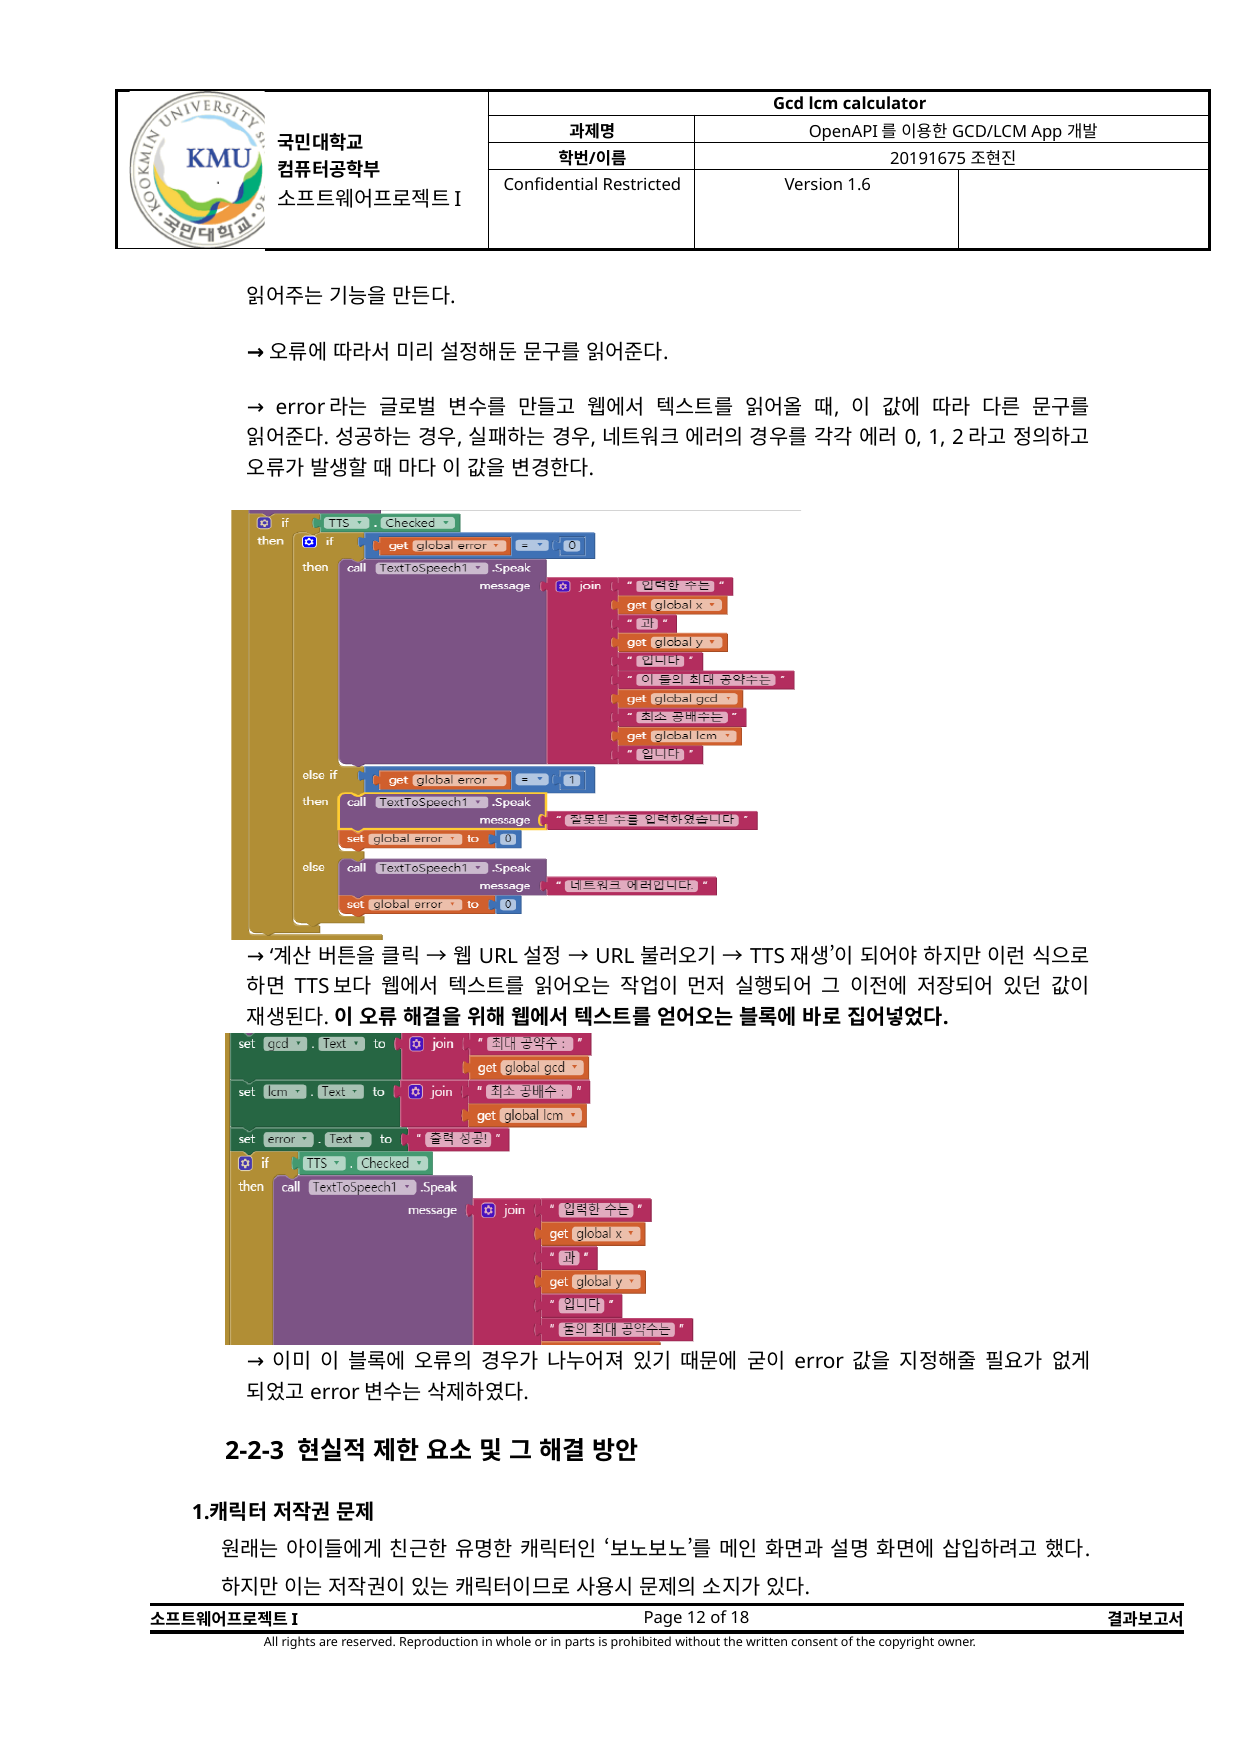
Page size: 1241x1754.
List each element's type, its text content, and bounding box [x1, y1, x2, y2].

text → 오류에 따라서 미리 설정해둔 문구를 읽어준다. [247, 335, 1090, 365]
text 2-2-3 현실적 제한 요소 및 그 해결 방안 [150, 1430, 1090, 1466]
text → ‘계산 버튼을 클릭 → 웹 URL 설정 → URL 불러오기 → TTS 재생’이 되어야 하지만 이런 식으로 하면 TTS보다 웹에서 텍스트를 읽어오는 작업이 먼저 실행되어 그 이전에 저장되어 있던 값이 재생된다. 이 오류 해결을 위해 웹에서 텍스트를 얻어오는 블록에 바로 집어넣었다. [247, 506, 1090, 1030]
text → 이미 이 블록에 오류의 경우가 나누어져 있기 때문에 굳이 error 값을 지정해줄 필요가 없게 되었고 error변수는 삭제하였다. [247, 1055, 1090, 1405]
text 읽어주는 기능을 만든다. [247, 279, 1090, 310]
text → error라는 글로벌 변수를 만들고 웹에서 텍스트를 읽어올 때, 이 값에 따라 다른 문구를 읽어준다. 성공하는 경우, 실패하는 경우, 네트워크 에러의 경우를 각각 에러 0, 1, 2라고 정의하고 오류가 발생할 때 마다 이 값을 변경한다. [247, 390, 1090, 481]
text 1.캐릭터 저작권 문제 [150, 1495, 1090, 1525]
text 원래는 아이들에게 친근한 유명한 캐릭터인 ‘보노보노’를 메인 화면과 설명 화면에 삽입하려고 했다. 하지만 이는 저작권이 있는 캐릭터이므로 사용시 문제의 소지가 있다. [221, 1533, 1090, 1601]
